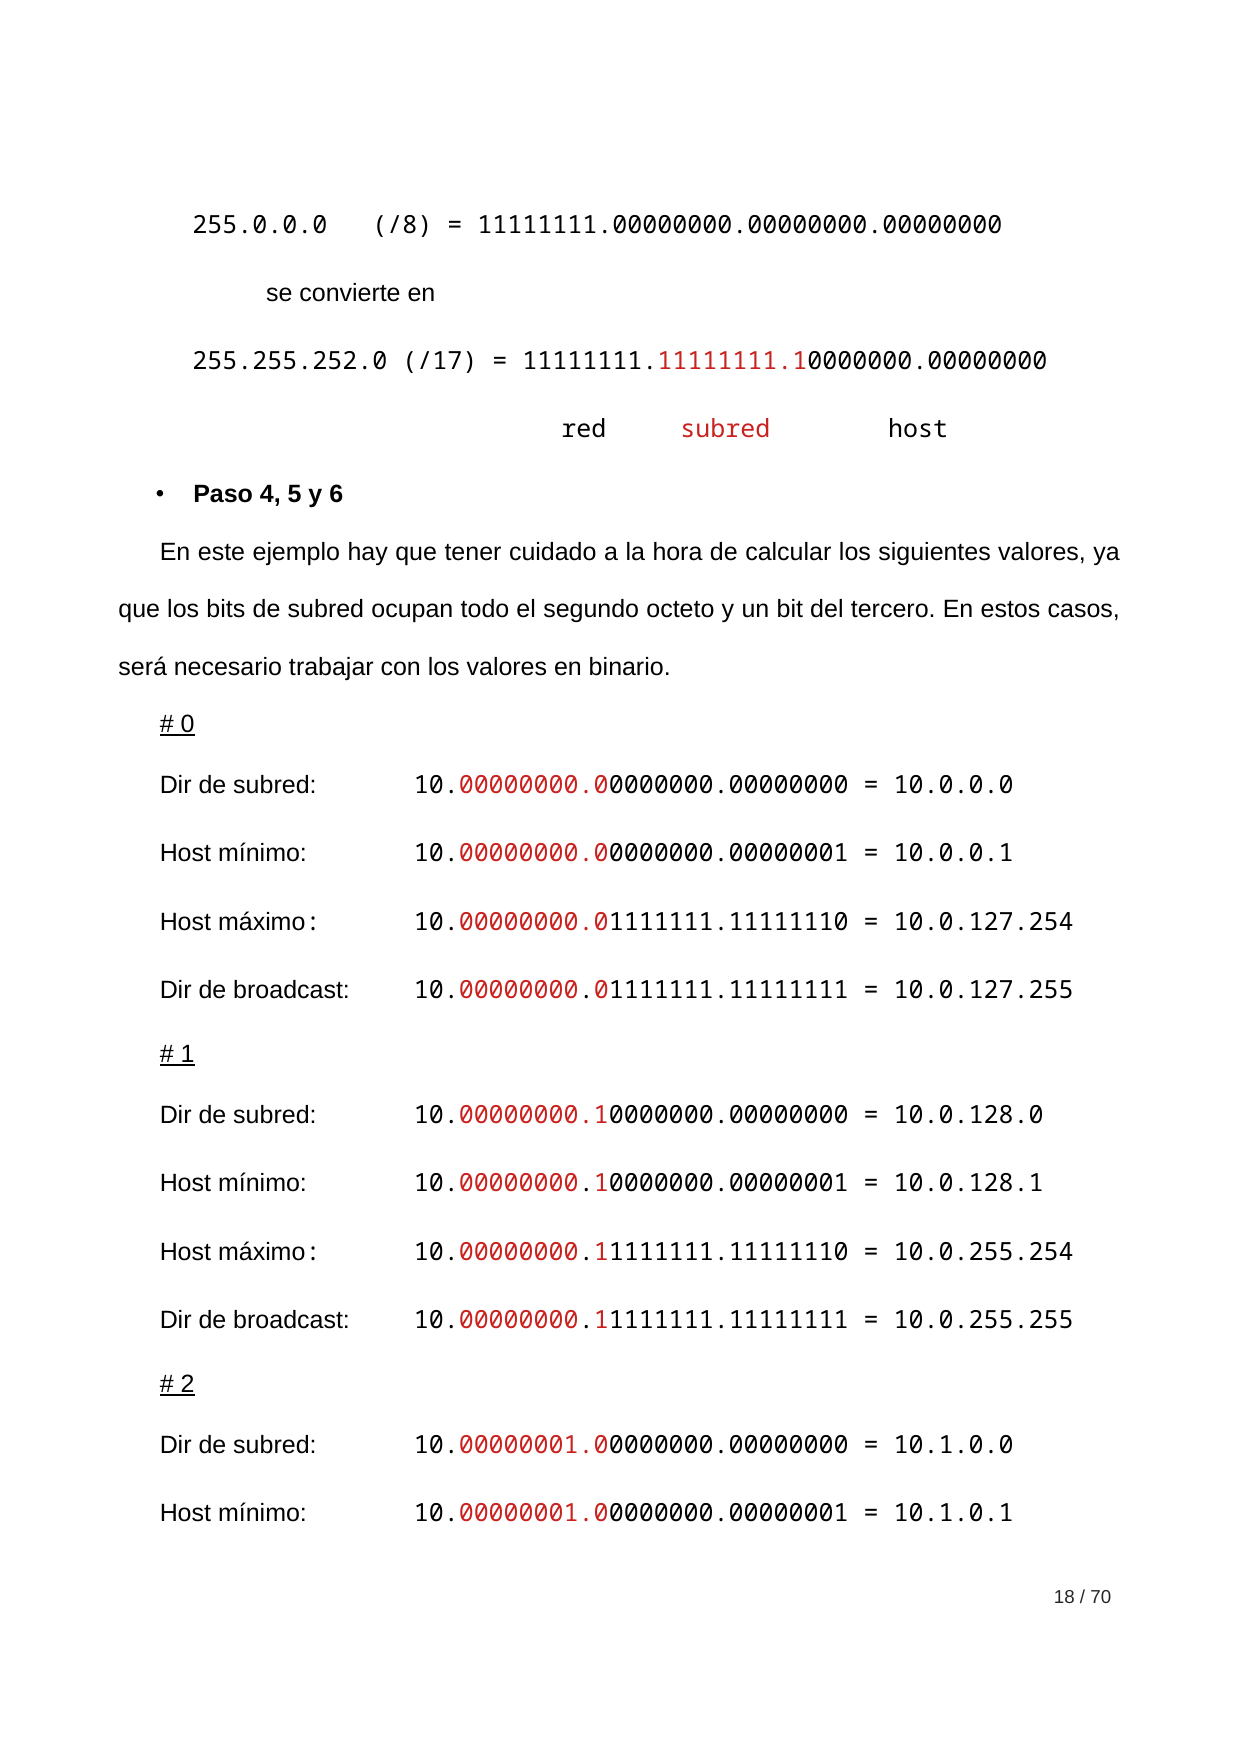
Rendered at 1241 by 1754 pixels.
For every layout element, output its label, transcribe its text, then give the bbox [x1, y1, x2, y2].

text Host máximo: 10.00000000.01111111.11111110 = 10.0.127.254 [118, 903, 1122, 937]
text Host mínimo: 10.00000000.10000000.00000001 = 10.0.128.1 [118, 1165, 1122, 1199]
text Host mínimo: 10.00000001.00000000.00000001 = 10.1.0.1 [118, 1495, 1122, 1529]
text Dir de subred: 10.00000000.00000000.00000000 = 10.0.0.0 [118, 767, 1122, 801]
text Host máximo: 10.00000000.11111111.11111110 = 10.0.255.254 [118, 1233, 1122, 1267]
text # 1 [118, 1039, 1122, 1068]
text 255.0.0.0 (/8) = 11111111.00000000.00000000.00000000 [118, 207, 1122, 241]
text se convierte en [118, 275, 1122, 309]
text En este ejemplo hay que tener cuidado a la hora de calcular los siguientes valores, ya que los bits de subred ocupan todo el segundo octeto y un bit del tercero. En estos casos, será necesario trabajar con los valores en binario. [118, 537, 1122, 681]
list Paso 4, 5 y 6 [156, 479, 1122, 508]
text Dir de subred: 10.00000000.10000000.00000000 = 10.0.128.0 [118, 1097, 1122, 1131]
text # 2 [118, 1369, 1122, 1398]
text Dir de broadcast: 10.00000000.11111111.11111111 = 10.0.255.255 [118, 1301, 1122, 1335]
text # 0 [118, 709, 1122, 738]
text red subred host [118, 411, 1122, 445]
text 255.255.252.0 (/17) = 11111111.11111111.10000000.00000000 [118, 343, 1122, 377]
text Dir de subred: 10.00000001.00000000.00000000 = 10.1.0.0 [118, 1427, 1122, 1461]
text Dir de broadcast: 10.00000000.01111111.11111111 = 10.0.127.255 [118, 971, 1122, 1005]
text Host mínimo: 10.00000000.00000000.00000001 = 10.0.0.1 [118, 835, 1122, 869]
